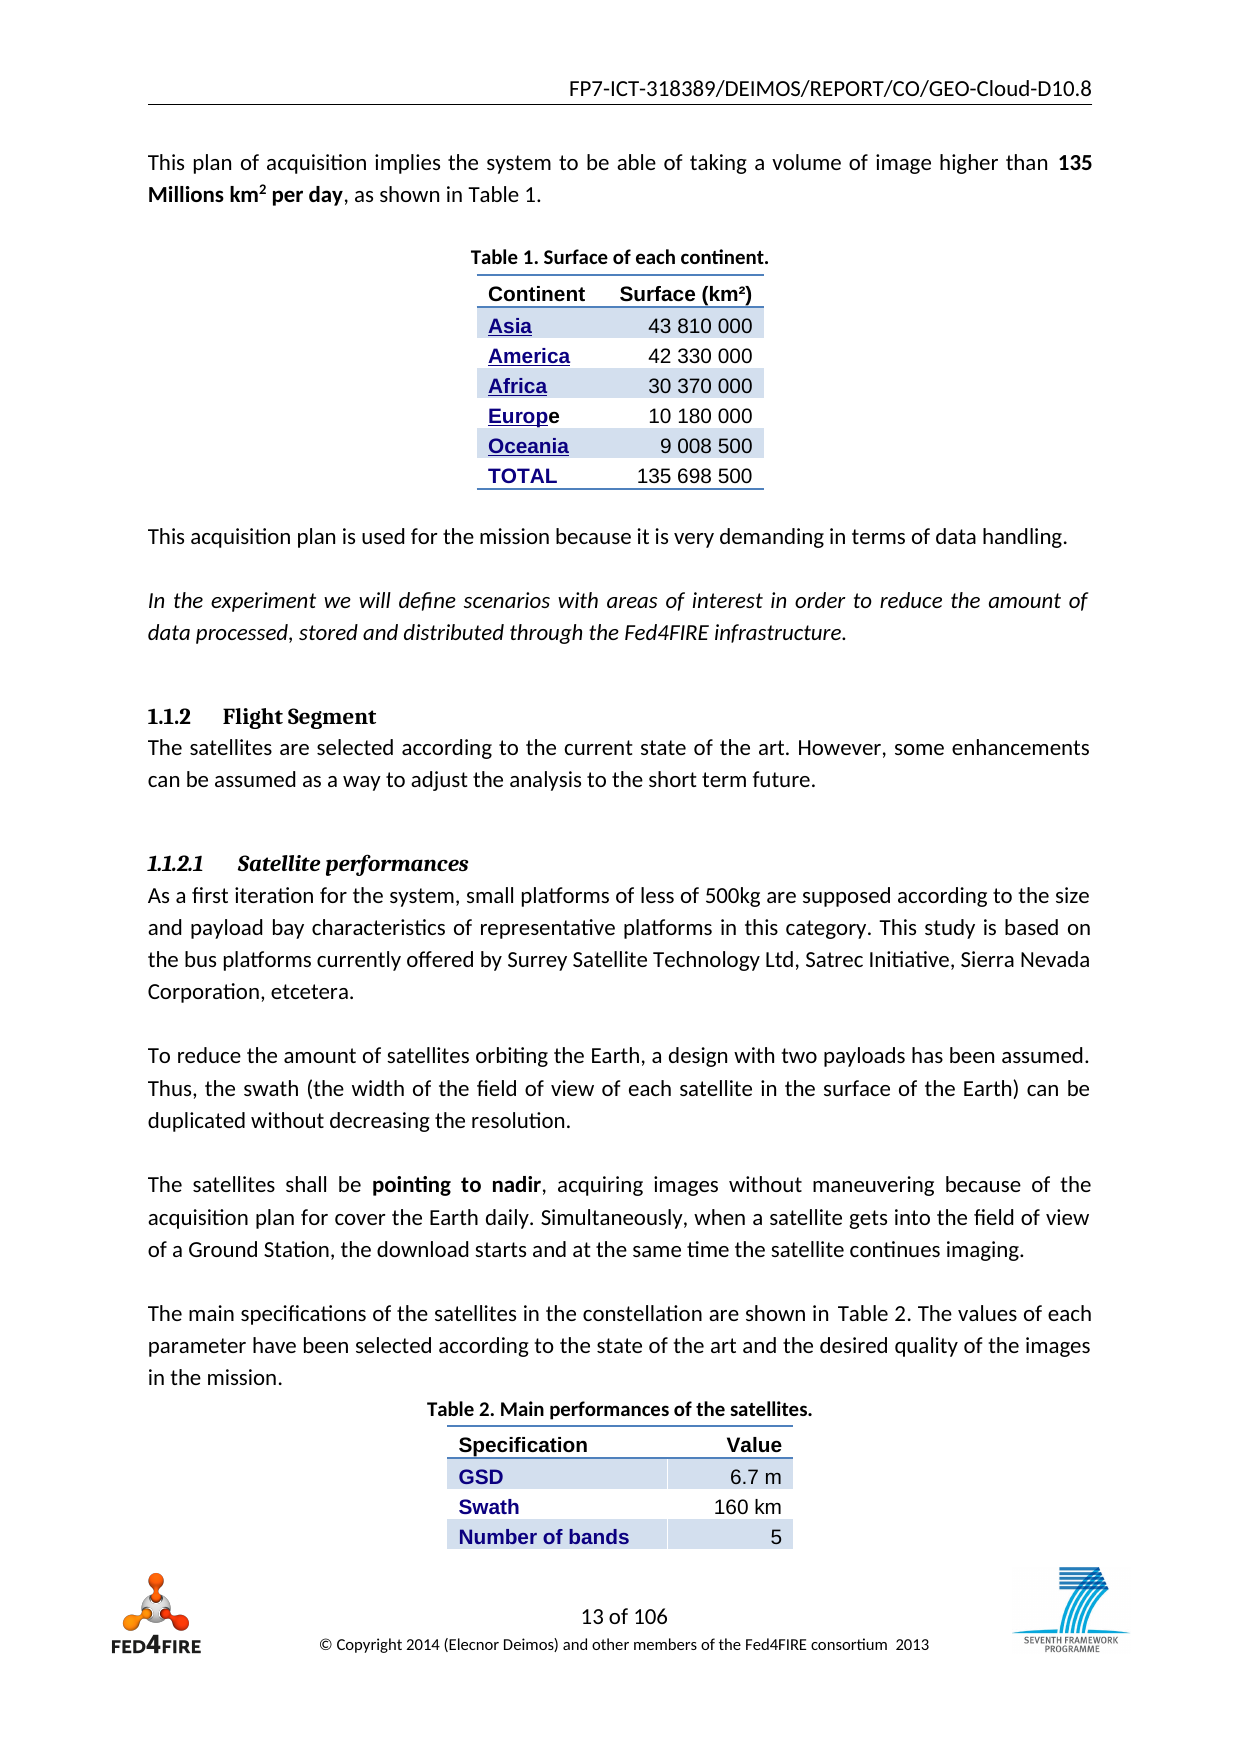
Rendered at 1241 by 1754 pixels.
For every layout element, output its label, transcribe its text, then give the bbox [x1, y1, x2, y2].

table_cell Europe [477, 398, 596, 428]
text As a first iteration for the system, small platforms of less of 500kg are supposed according to the size and payload bay characteristics of representative platforms in this category. This study is based on the bus platforms currently offered by Surrey Satellite Technology Ltd, Satrec Initiative, Sierra Nevada Corporation, etcetera. [148, 881, 1092, 1005]
table_cell 135 698 500 [596, 458, 764, 488]
table_cell 10 180 000 [596, 398, 764, 428]
text The satellites are selected according to the current state of the art. However, some enhancements can be assumed as a way to adjust the analysis to the short term future. [148, 733, 1092, 793]
table_header Value [668, 1427, 793, 1457]
table_cell Africa [477, 368, 596, 398]
table_cell 30 370 000 [596, 368, 764, 398]
subtitle Satellite performances [148, 851, 1092, 877]
table_cell Number of bands [447, 1519, 667, 1549]
text Table 2. Main performances of the satellites. [148, 1396, 1092, 1421]
text In the experiment we will define scenarios with areas of interest in order to reduce the amount of data processed, stored and distributed through the Fed4FIRE infrastructure. [148, 586, 1092, 646]
text To reduce the amount of satellites orbiting the Earth, a design with two payloads has been assumed. Thus, the swath (the width of the field of view of each satellite in the surface of the Earth) can be duplicated without decreasing the resolution. [148, 1042, 1092, 1134]
table_cell 160 km [668, 1489, 793, 1519]
table_cell TOTAL [477, 458, 596, 488]
subtitle Flight Segment [148, 704, 1092, 730]
table_cell 42 330 000 [596, 338, 764, 368]
table_cell Asia [477, 308, 596, 338]
text This plan of acquisition implies the system to be able of taking a volume of image higher than 135 Millions km2 per day, as shown in Table 1. [148, 148, 1092, 208]
table_header Surface (km²) [596, 276, 764, 306]
table_cell 5 [668, 1519, 793, 1549]
table_cell Swath [447, 1489, 667, 1519]
table_header Specification [447, 1427, 667, 1457]
table_cell GSD [447, 1459, 667, 1489]
text This acquisition plan is used for the mission because it is very demanding in terms of data handling. [148, 522, 1092, 550]
table_cell 9 008 500 [596, 428, 764, 458]
text The satellites shall be pointing to nadir, acquiring images without maneuvering because of the acquisition plan for cover the Earth daily. Simultaneously, when a satellite gets into the field of view of a Ground Station, the download starts and at the same time the satellite continues imaging. [148, 1170, 1092, 1263]
table_cell 43 810 000 [596, 308, 764, 338]
text Table 1. Surface of each continent. [148, 244, 1092, 270]
table_cell America [477, 338, 596, 368]
table_cell 6.7 m [668, 1459, 793, 1489]
table_cell Oceania [477, 428, 596, 458]
text The main specifications of the satellites in the constellation are shown in Table 2. The values of each parameter have been selected according to the state of the art and the desired quality of the images in the mission. [148, 1299, 1092, 1392]
table_header Continent [477, 276, 596, 306]
